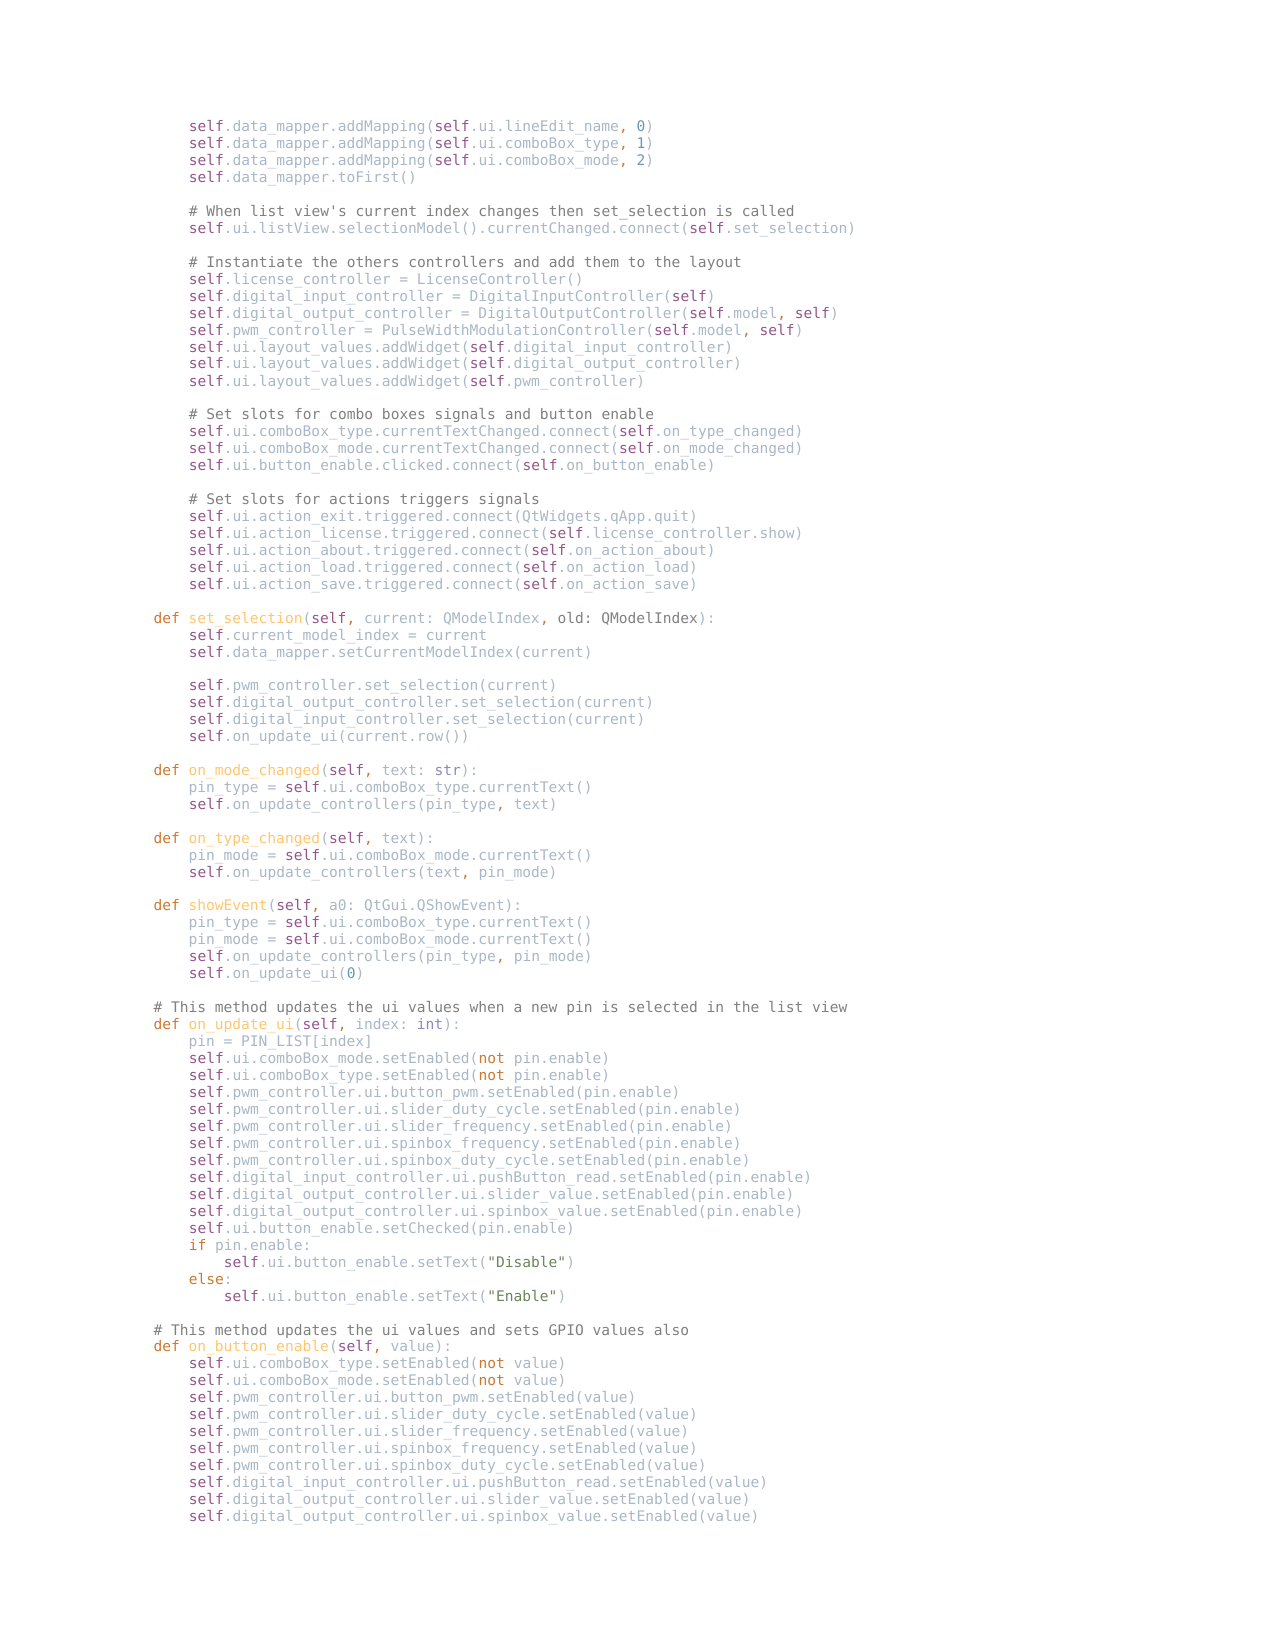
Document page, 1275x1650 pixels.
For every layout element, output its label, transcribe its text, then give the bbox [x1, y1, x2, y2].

text self.data_mapper.addMapping(self.ui.lineEdit_name, 0) self.data_mapper.addMapping(self.ui.comboBox_type, 1) self.data_mapper.addMapping(self.ui.comboBox_mode, 2) self.data_mapper.toFirst() # When list view's current index changes then set_selection is called self.ui.listView.selectionModel().currentChanged.connect(self.set_selection) # Instantiate the others controllers and add them to the layout self.license_controller = LicenseController() self.digital_input_controller = DigitalInputController(self) self.digital_output_controller = DigitalOutputController(self.model, self) self.pwm_controller = PulseWidthModulationController(self.model, self) self.ui.layout_values.addWidget(self.digital_input_controller) self.ui.layout_values.addWidget(self.digital_output_controller) self.ui.layout_values.addWidget(self.pwm_controller) # Set slots for combo boxes signals and button enable self.ui.comboBox_type.currentTextChanged.connect(self.on_type_changed) self.ui.comboBox_mode.currentTextChanged.connect(self.on_mode_changed) self.ui.button_enable.clicked.connect(self.on_button_enable) # Set slots for actions triggers signals self.ui.action_exit.triggered.connect(QtWidgets.qApp.quit) self.ui.action_license.triggered.connect(self.license_controller.show) self.ui.action_about.triggered.connect(self.on_action_about) self.ui.action_load.triggered.connect(self.on_action_load) self.ui.action_save.triggered.connect(self.on_action_save) def set_selection(self, current: QModelIndex, old: QModelIndex): self.current_model_index = current self.data_mapper.setCurrentModelIndex(current) self.pwm_controller.set_selection(current) self.digital_output_controller.set_selection(current) self.digital_input_controller.set_selection(current) self.on_update_ui(current.row()) def on_mode_changed(self, text: str): pin_type = self.ui.comboBox_type.currentText() self.on_update_controllers(pin_type, text) def on_type_changed(self, text): pin_mode = self.ui.comboBox_mode.currentText() self.on_update_controllers(text, pin_mode) def showEvent(self, a0: QtGui.QShowEvent): pin_type = self.ui.comboBox_type.currentText() pin_mode = self.ui.comboBox_mode.currentText() self.on_update_controllers(pin_type, pin_mode) self.on_update_ui(0) # This method updates the ui values when a new pin is selected in the list view def on_update_ui(self, index: int): pin = PIN_LIST[index] self.ui.comboBox_mode.setEnabled(not pin.enable) self.ui.comboBox_type.setEnabled(not pin.enable) self.pwm_controller.ui.button_pwm.setEnabled(pin.enable) self.pwm_controller.ui.slider_duty_cycle.setEnabled(pin.enable) self.pwm_controller.ui.slider_frequency.setEnabled(pin.enable) self.pwm_controller.ui.spinbox_frequency.setEnabled(pin.enable) self.pwm_controller.ui.spinbox_duty_cycle.setEnabled(pin.enable) self.digital_input_controller.ui.pushButton_read.setEnabled(pin.enable) self.digital_output_controller.ui.slider_value.setEnabled(pin.enable) self.digital_output_controller.ui.spinbox_value.setEnabled(pin.enable) self.ui.button_enable.setChecked(pin.enable) if pin.enable: self.ui.button_enable.setText("Disable") else: self.ui.button_enable.setText("Enable") # This method updates the ui values and sets GPIO values also def on_button_enable(self, value): self.ui.comboBox_type.setEnabled(not value) self.ui.comboBox_mode.setEnabled(not value) self.pwm_controller.ui.button_pwm.setEnabled(value) self.pwm_controller.ui.slider_duty_cycle.setEnabled(value) self.pwm_controller.ui.slider_frequency.setEnabled(value) self.pwm_controller.ui.spinbox_frequency.setEnabled(value) self.pwm_controller.ui.spinbox_duty_cycle.setEnabled(value) self.digital_input_controller.ui.pushButton_read.setEnabled(value) self.digital_output_controller.ui.slider_value.setEnabled(value) self.digital_output_controller.ui.spinbox_value.setEnabled(value) [118, 118, 1157, 1525]
